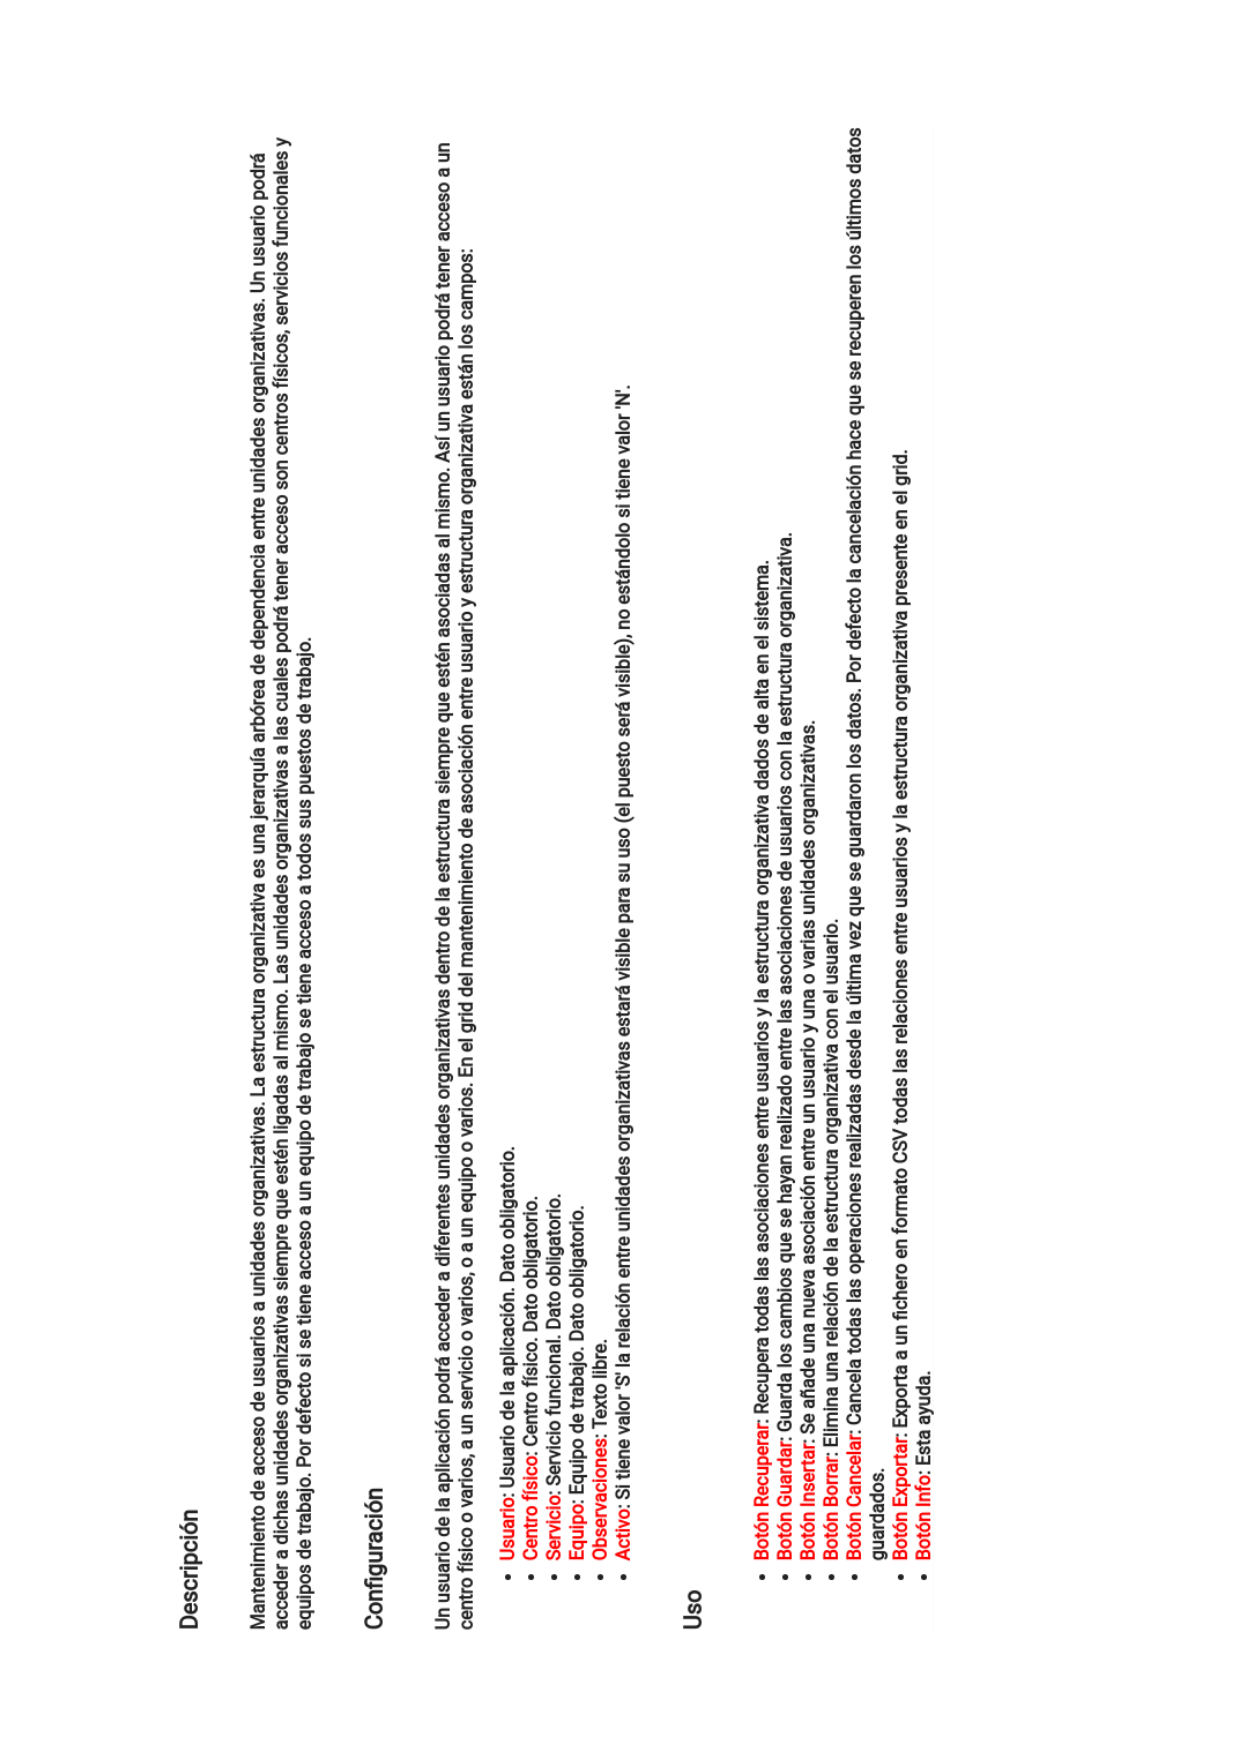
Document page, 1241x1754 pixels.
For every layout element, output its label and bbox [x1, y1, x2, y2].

picture [177, 126, 934, 1632]
